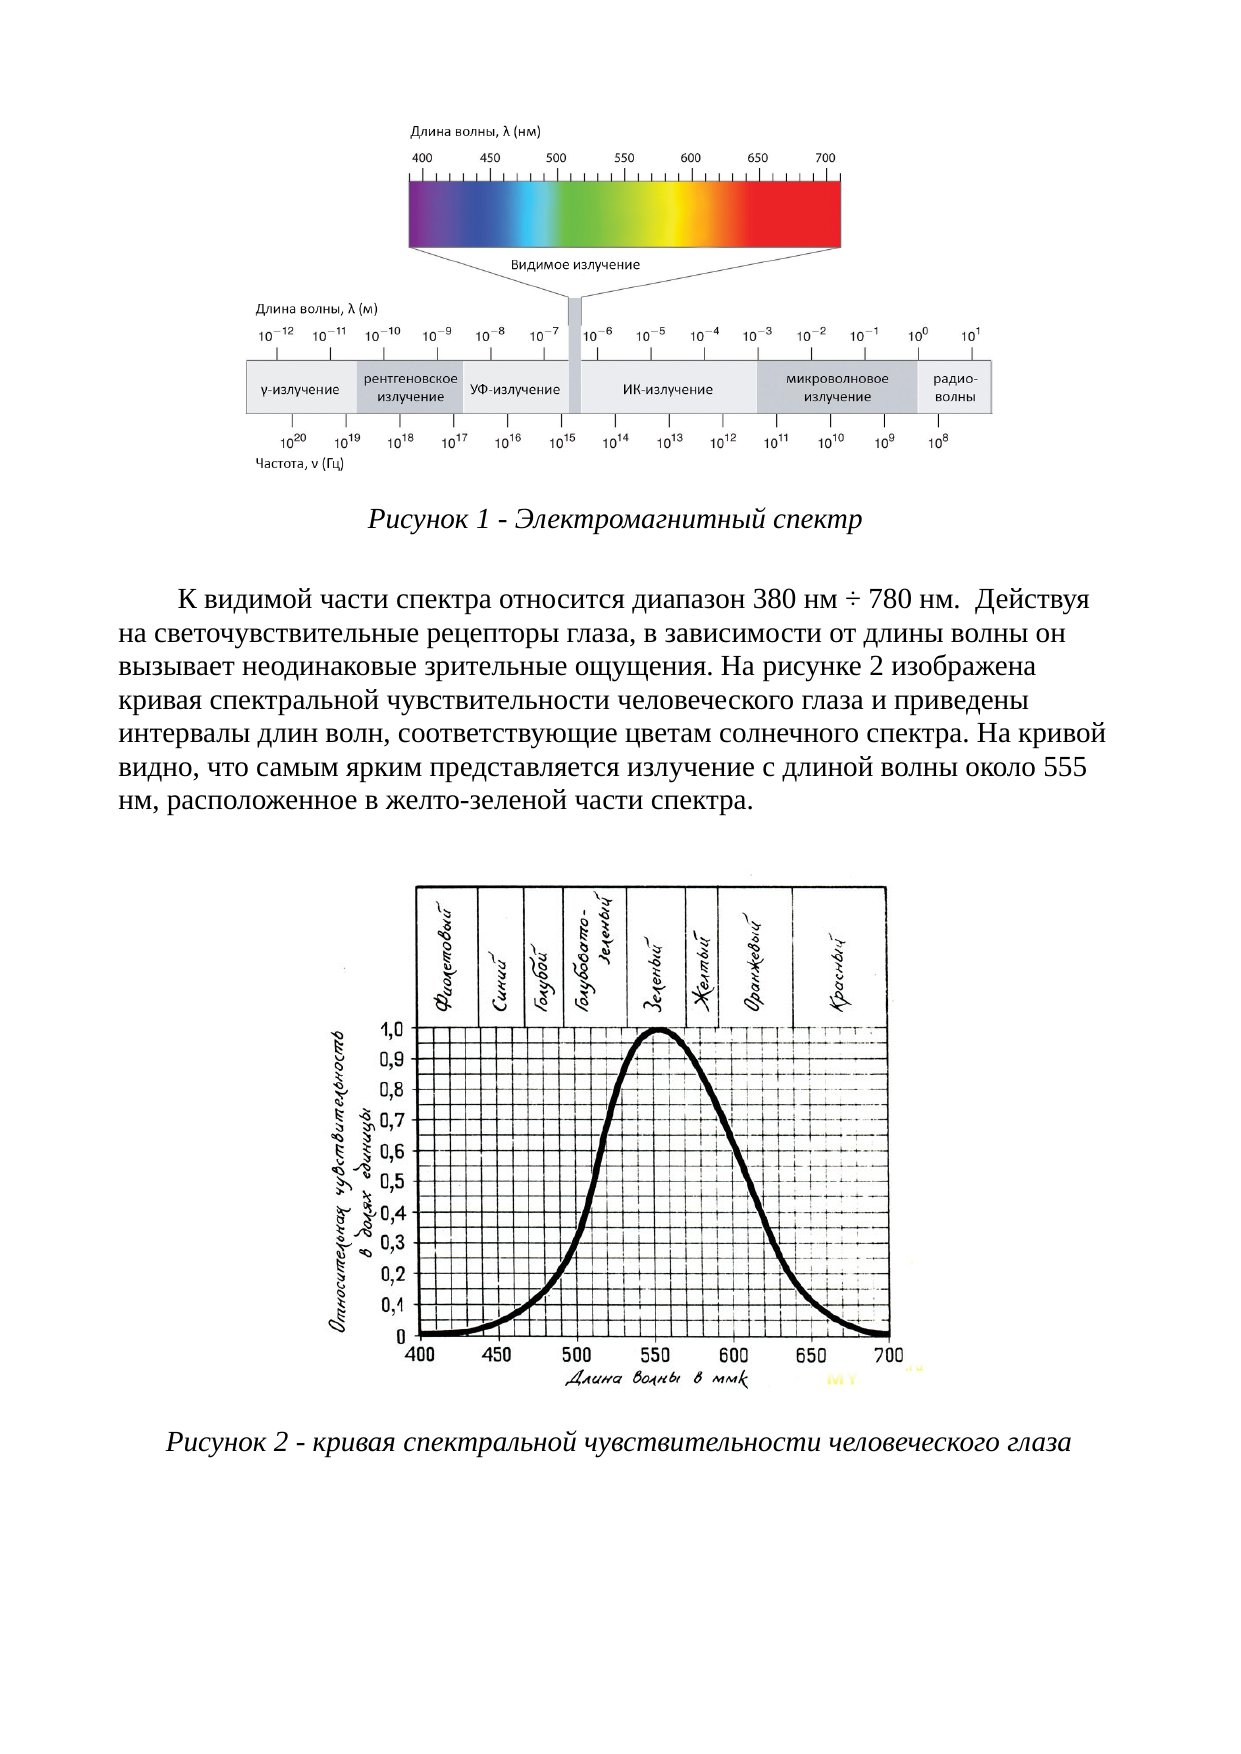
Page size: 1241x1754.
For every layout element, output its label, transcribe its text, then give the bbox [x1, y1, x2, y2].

text К видимой части спектра относится диапазон 380 нм ÷ 780 нм. Действуя на светочувствительные рецепторы глаза, в зависимости от длины волны он вызывает неодинаковые зрительные ощущения. На рисунке 2 изображена кривая спектральной чувствительности человеческого глаза и приведены интервалы длин волн, соответствующие цветам солнечного спектра. На кривой видно, что самым ярким представляется излучение с длиной волны около 555 нм, расположенное в желто-зеленой части спектра. [118, 581, 1122, 816]
picture [235, 118, 1005, 477]
picture [310, 849, 930, 1393]
text Рисунок 1 - Электромагнитный спектр [118, 502, 1122, 535]
text Рисунок 2 - кривая спектральной чувствительности человеческого глаза [118, 1424, 1122, 1458]
